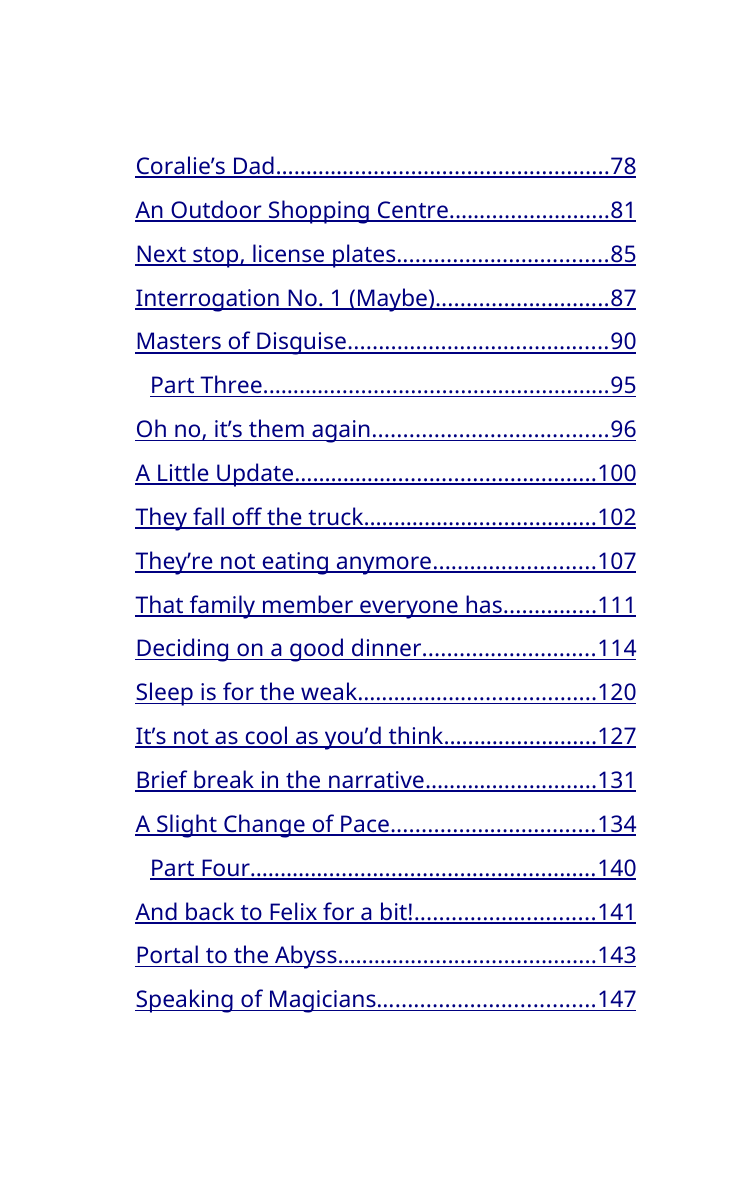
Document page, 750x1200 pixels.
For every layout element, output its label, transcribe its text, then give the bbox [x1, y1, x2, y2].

text Brief break in the narrative 131 [135, 764, 637, 795]
text Sleep is for the weak 120 [135, 676, 637, 707]
text Coralie’s Dad 78 [135, 150, 637, 181]
text Part Four 140 [112, 852, 637, 883]
text That family member everyone has 111 [135, 588, 637, 620]
text It’s not as cool as you’d think 127 [135, 720, 637, 751]
text Next stop, license plates 85 [135, 238, 637, 269]
text Interrogation No. 1 (Maybe) 87 [135, 282, 637, 313]
text Deciding on a good dinner 114 [135, 632, 637, 664]
text Oh no, it’s them again 96 [135, 413, 637, 444]
text They fall off the truck 102 [135, 501, 637, 532]
text Speaking of Magicians… 147 [135, 983, 637, 1014]
text Masters of Disguise 90 [135, 325, 637, 357]
text A Little Update 100 [135, 457, 637, 488]
text They’re not eating anymore 107 [135, 545, 637, 576]
text Portal to the Abyss 143 [135, 939, 637, 971]
text A Slight Change of Pace 134 [135, 808, 637, 839]
text And back to Felix for a bit! 141 [135, 896, 637, 927]
text An Outdoor Shopping Centre 81 [135, 194, 637, 225]
text Part Three 95 [112, 369, 637, 401]
